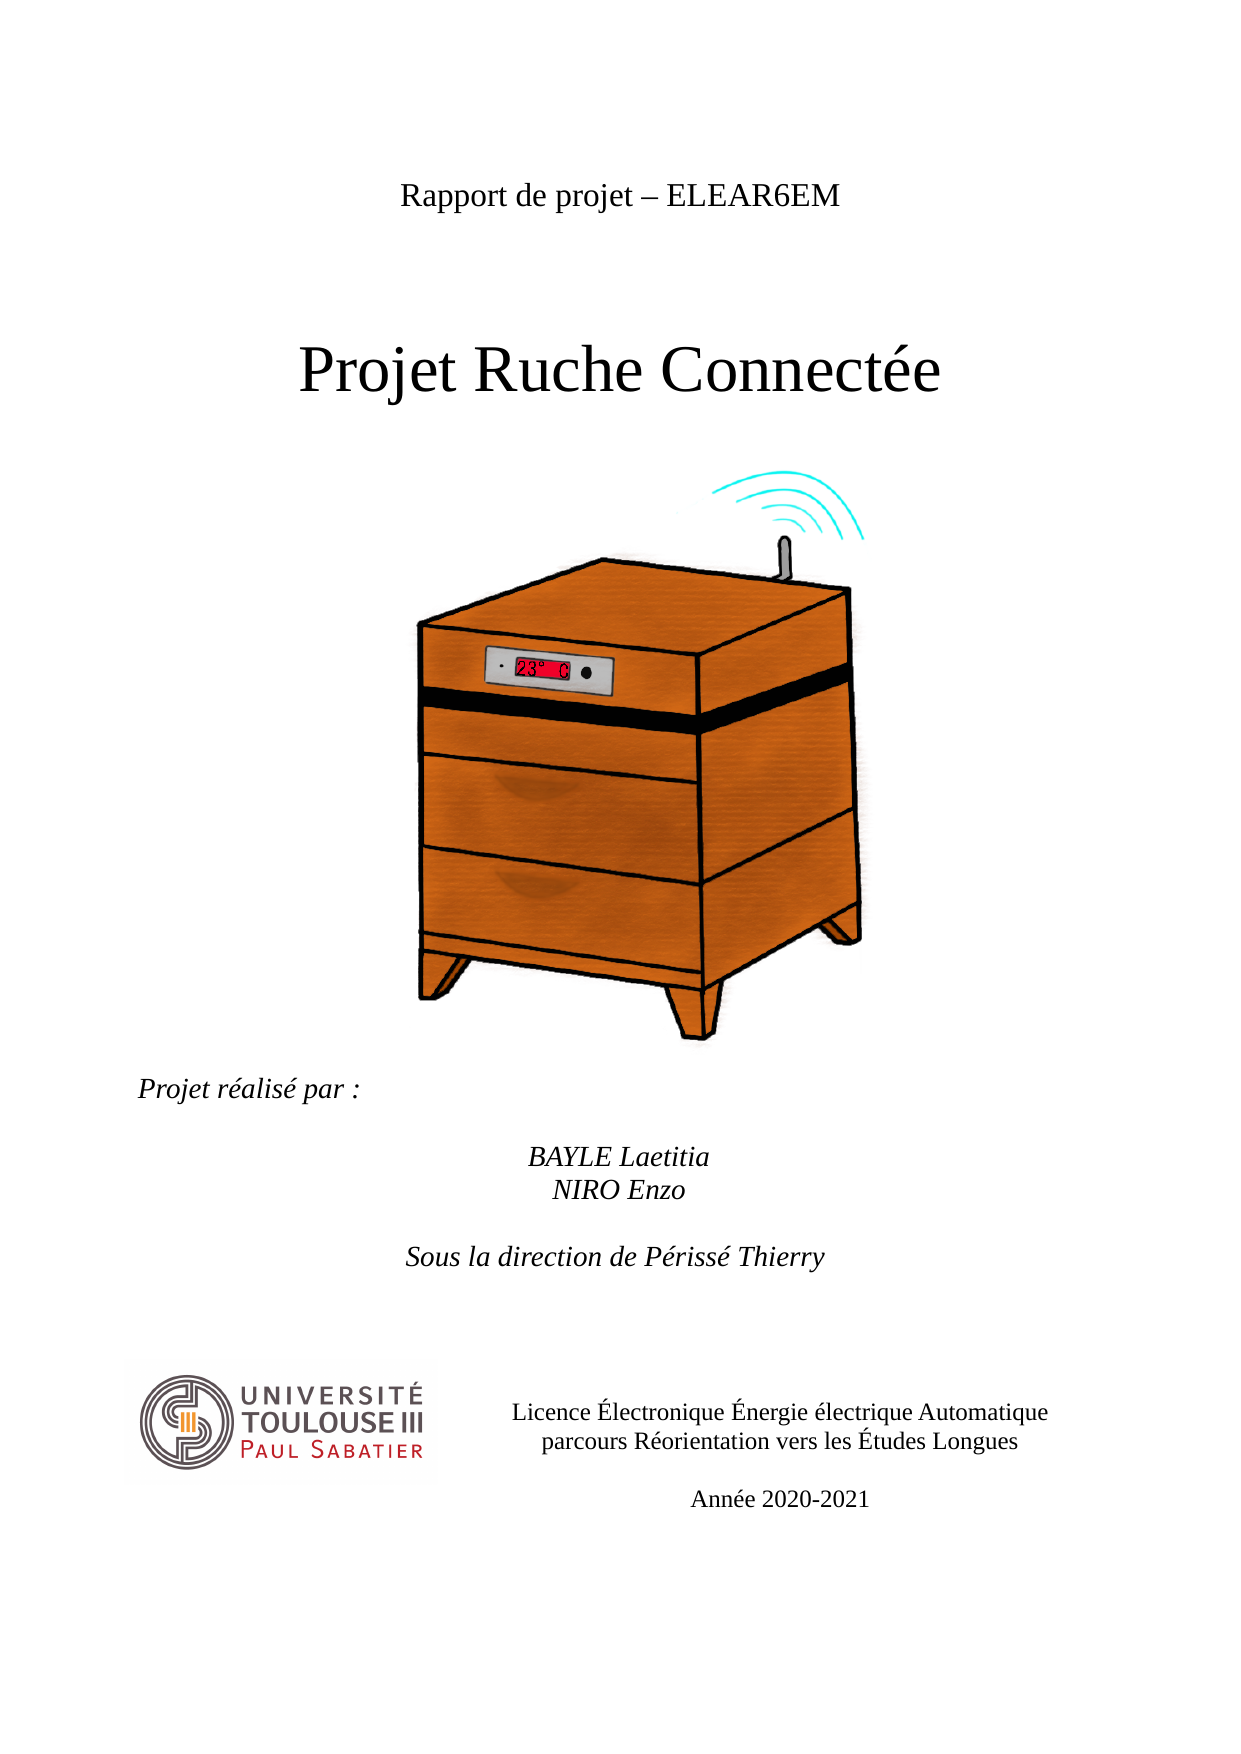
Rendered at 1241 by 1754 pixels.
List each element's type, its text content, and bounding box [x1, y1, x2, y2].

text Rapport de projet – ELEAR6EM [118, 176, 1122, 214]
text Année 2020-2021 [118, 1484, 1122, 1512]
text parcours Réorientation vers les Études Longues [438, 1426, 1122, 1455]
text Projet réalisé par : [118, 1072, 1122, 1105]
picture [124, 1359, 438, 1485]
text BAYLE Laetitia [118, 1139, 1122, 1172]
text Projet Ruche Connectée [118, 329, 1122, 406]
picture [467, 436, 883, 1074]
text NIRO Enzo [118, 1172, 1122, 1206]
text Licence Électronique Énergie électrique Automatique [438, 1397, 1122, 1426]
text Sous la direction de Périssé Thierry [118, 1239, 1122, 1273]
